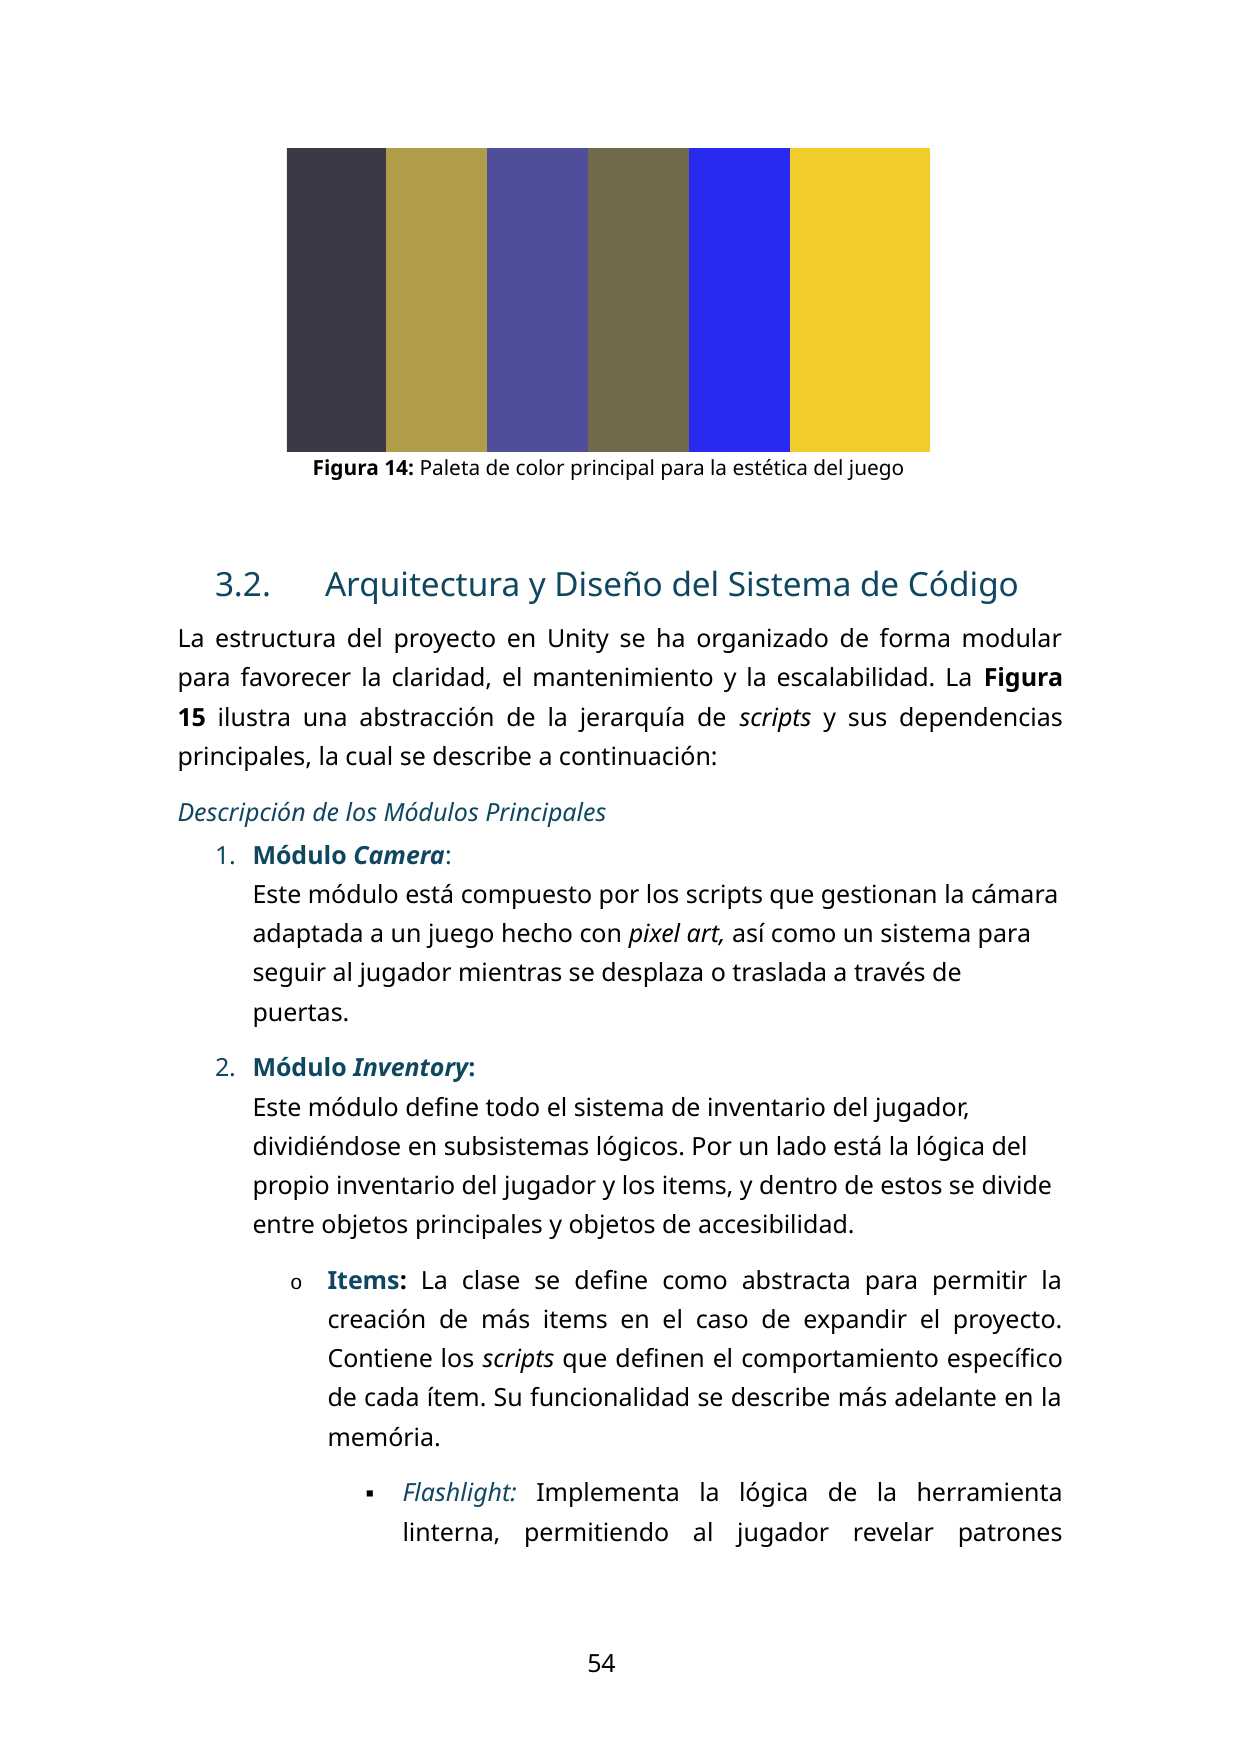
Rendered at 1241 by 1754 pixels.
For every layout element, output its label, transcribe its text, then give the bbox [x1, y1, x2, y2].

list Items: La clase se define como abstracta para permitir la creación de más items en el caso de expandir el proyecto. Contiene los scripts que definen el comportamiento específico de cada ítem. Su funcionalidad se describe más adelante en la memória. [290, 1262, 1063, 1453]
subtitle Descripción de los Módulos Principales [177, 794, 1063, 828]
subtitle Arquitectura y Diseño del Sistema de Código [215, 560, 1063, 606]
list Módulo Inventory: Este módulo define todo el sistema de inventario del jugador, dividiéndose en subsistemas lógicos. Por un lado está la lógica del propio inventario del jugador y los items, y dentro de estos se divide entre objetos principales y objetos de accesibilidad. [215, 1050, 1063, 1241]
table_header [166, 148, 1051, 453]
text La estructura del proyecto en Unity se ha organizado de forma modular para favorecer la claridad, el mantenimiento y la escalabilidad. La Figura 15 ilustra una abstracción de la jerarquía de scripts y sus dependencias principales, la cual se describe a continuación: [177, 621, 1063, 772]
list Módulo Camera: Este módulo está compuesto por los scripts que gestionan la cámara adaptada a un juego hecho con pixel art, así como un sistema para seguir al jugador mientras se desplaza o traslada a través de puertas. [215, 837, 1063, 1028]
list Flashlight: Implementa la lógica de la herramienta linterna, permitiendo al jugador revelar patrones [365, 1475, 1063, 1548]
picture [286, 148, 930, 452]
table_cell Figura 14: Paleta de color principal para la estética del juego [166, 453, 1051, 481]
